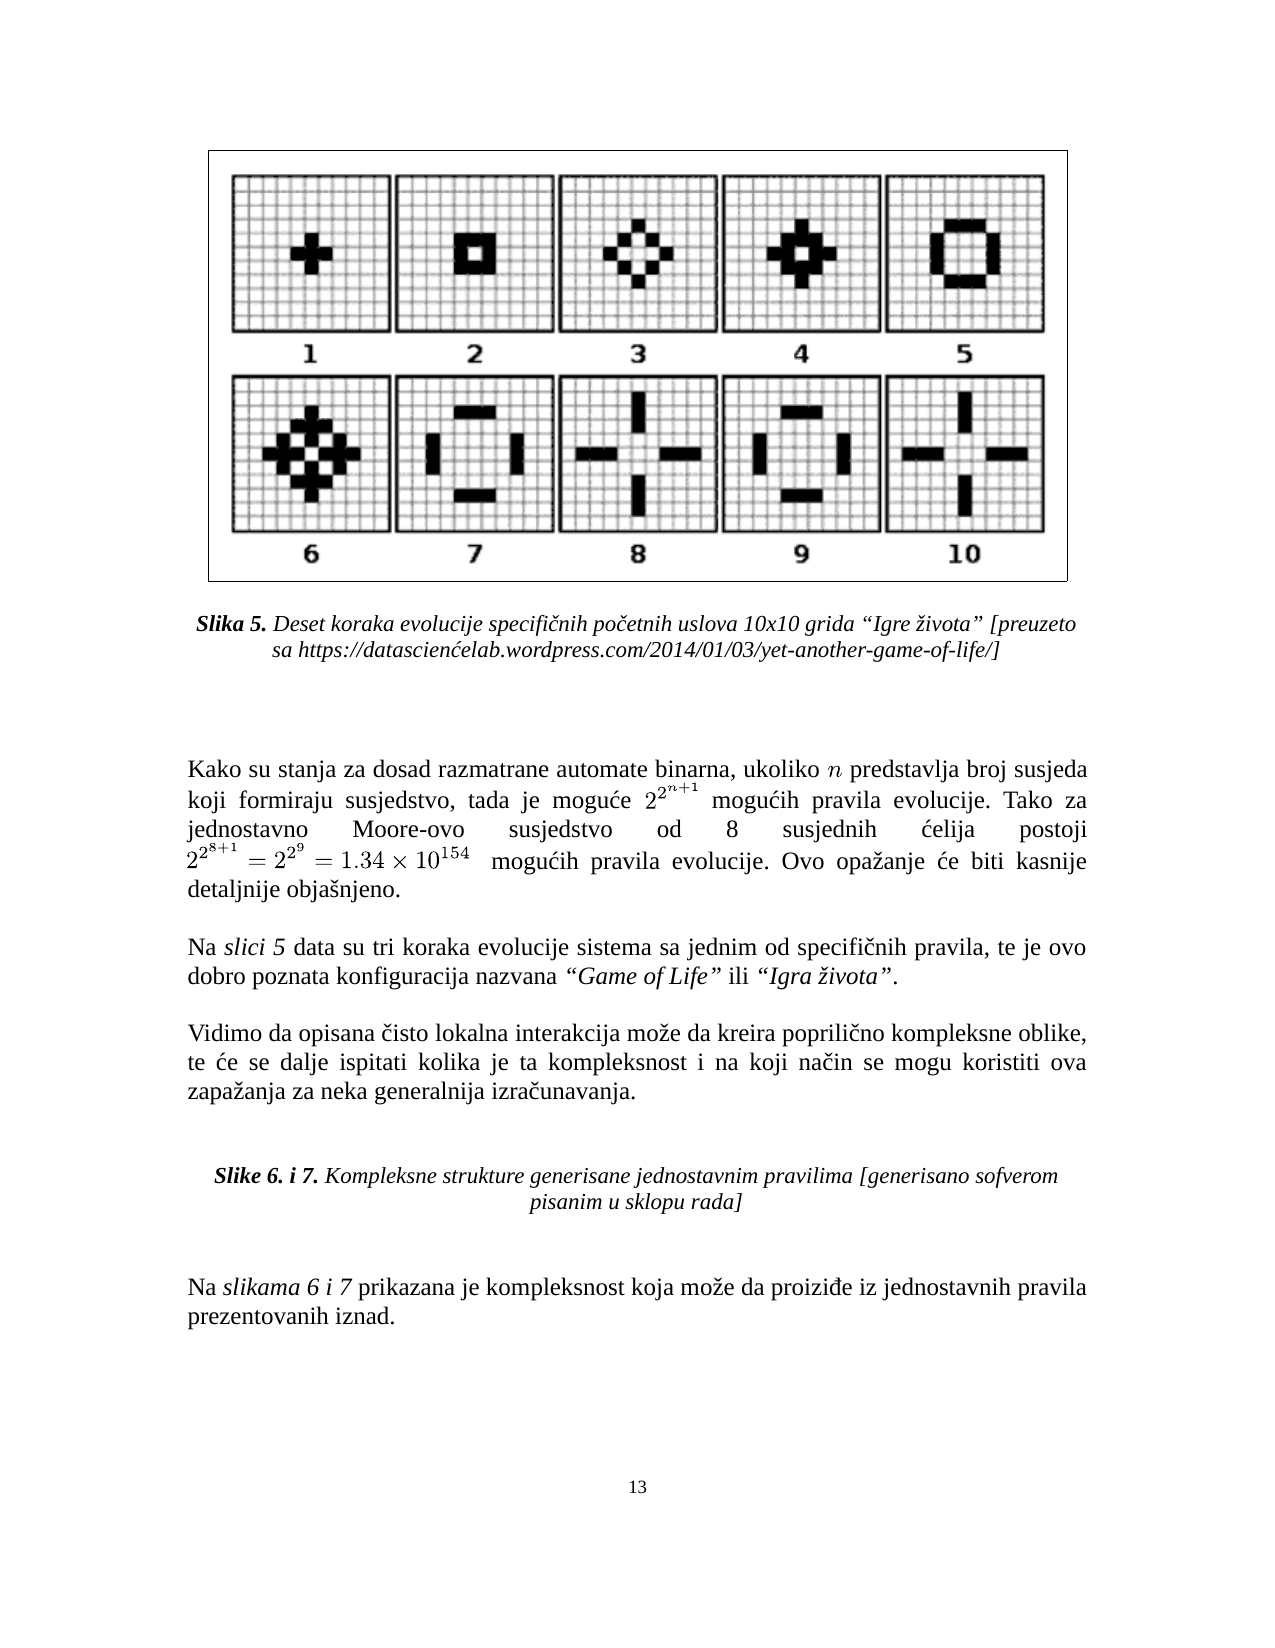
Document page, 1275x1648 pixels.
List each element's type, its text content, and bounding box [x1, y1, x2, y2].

text Vidimo da opisana čisto lokalna interakcija može da kreira poprilično kompleksne oblike, te će se dalje ispitati kolika je ta kompleksnost i na koji način se mogu koristiti ova zapažanja za neka generalnija izračunavanja. [187, 1018, 1088, 1104]
text Na slikama 6 i 7 prikazana je kompleksnost koja može da proiziđe iz jednostavnih pravila prezentovanih iznad. [187, 1272, 1088, 1330]
text Slike 6. i 7. Kompleksne strukture generisane jednostavnim pravilima [generisano sofverom pisanim u sklopu rada] [178, 1162, 1097, 1215]
text Kako su stanja za dosad razmatrane automate binarna, ukoliko predstavlja broj susjeda koji formiraju susjedstvo, tada je moguće mogućih pravila evolucije. Tako za jednostavno Moore-ovo susjedstvo od 8 susjednih ćelija postoji mogućih pravila evolucije. Ovo opažanje će biti kasnije detaljnije objašnjeno. [187, 754, 1088, 903]
text Na slici 5 data su tri koraka evolucije sistema sa jednim od specifičnih pravila, te je ovo dobro poznata konfiguracija nazvana “Game of Life” ili “Igra života”. [187, 932, 1088, 989]
text Slika 5. Deset koraka evolucije specifičnih početnih uslova 10x10 grida “Igre života” [preuzeto sa https://datascienćelab.wordpress.com/2014/01/03/yet-another-game-of-life/] [196, 610, 1079, 663]
picture [211, 153, 1064, 579]
